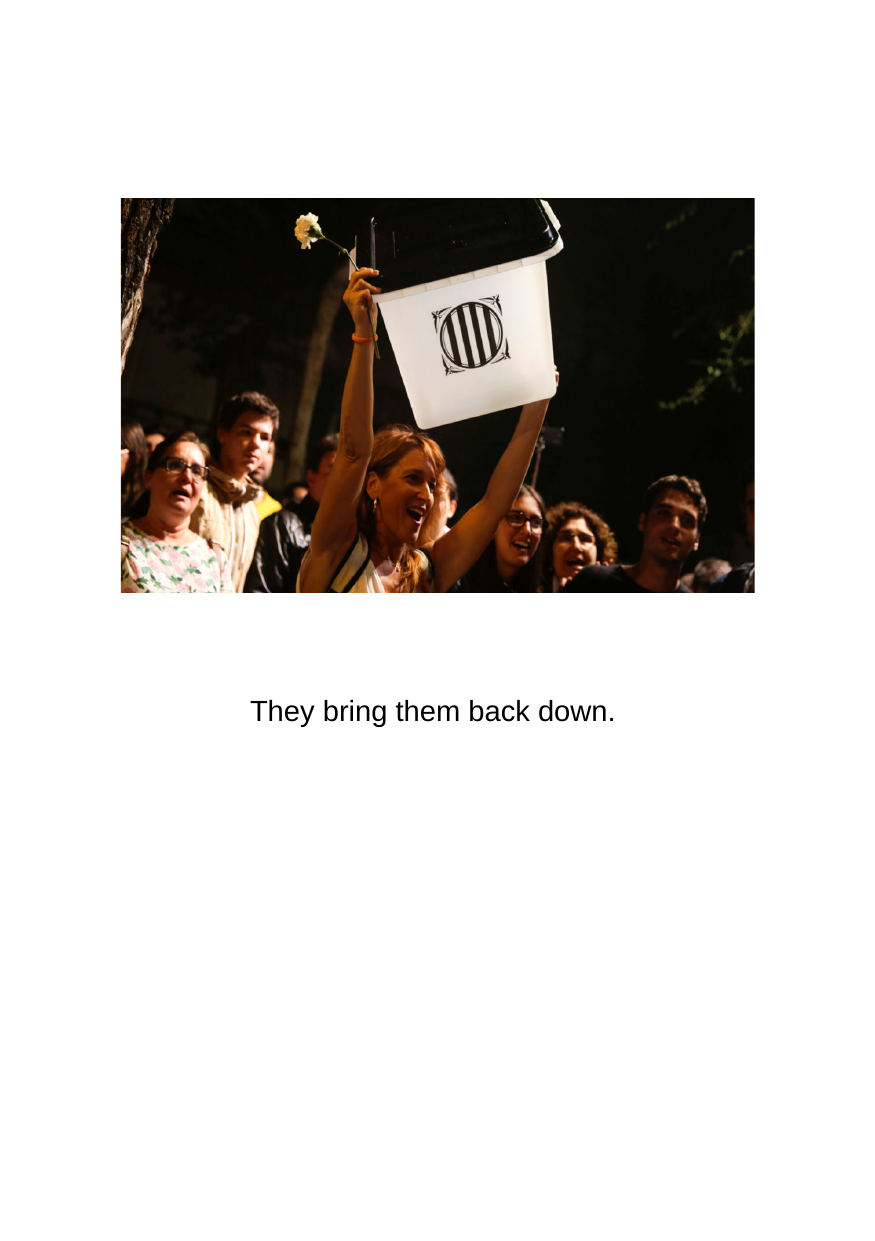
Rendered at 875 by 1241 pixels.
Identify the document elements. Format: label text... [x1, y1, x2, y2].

picture [120, 198, 755, 593]
text They bring them back down. [118, 694, 756, 727]
